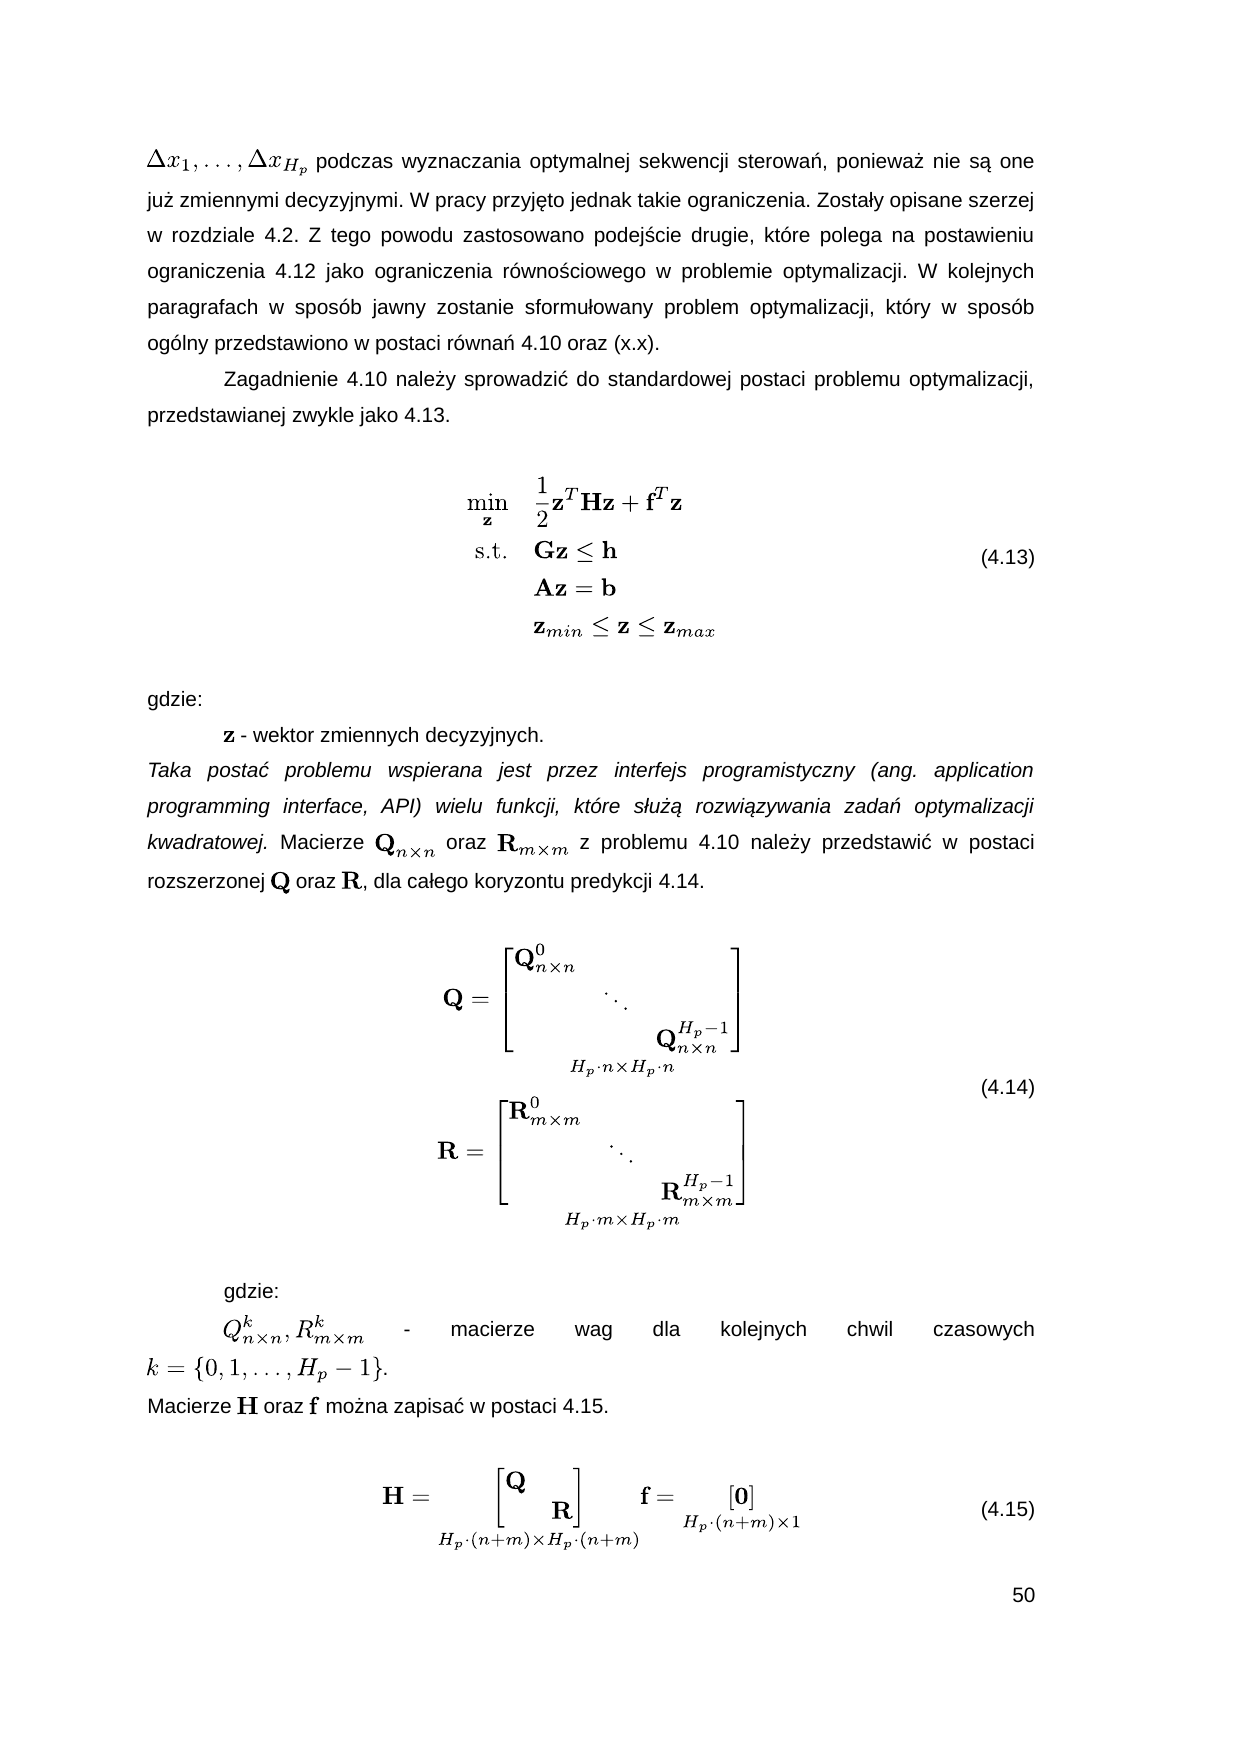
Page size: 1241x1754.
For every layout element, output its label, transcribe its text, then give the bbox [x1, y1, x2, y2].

text (4.15) [580, 1468, 1035, 1550]
text - wektor zmiennych decyzyjnych. [147, 722, 1035, 746]
text [147, 1468, 497, 1550]
text (4.14) [542, 943, 1035, 1229]
text Macierze oraz można zapisać w postaci 4.15. [147, 1394, 1035, 1418]
text podczas wyznaczania optymalnej sekwencji sterowań, ponieważ nie są one już zmiennymi decyzyjnymi. W pracy przyjęto jednak takie ograniczenia. Zostały opisane szerzej w rozdziale 4.2. Z tego powodu zastosowano podejście drugie, które polega na postawieniu ograniczenia 4.12 jako ograniczenia równościowego w problemie optymalizacji. W kolejnych paragrafach w sposób jawny zostanie sformułowany problem optymalizacji, który w sposób ogólny przedstawiono w postaci równań 4.10 oraz (x.x). [147, 147, 1035, 355]
text - macierze wag dla kolejnych chwil czasowych . [147, 1315, 1035, 1382]
text gdzie: [147, 1279, 1035, 1303]
text [147, 943, 538, 1229]
text Zagadnienie 4.10 należy sprowadzić do standardowej postaci problemu optymalizacji, przedstawianej zwykle jako 4.13. [147, 367, 1035, 427]
text Taka postać problemu wspierana jest przez interfejs programistyczny (ang. application programming interface, API) wielu funkcji, które służą rozwiązywania zadań optymalizacji kwadratowej. Macierze oraz z problemu 4.10 należy przedstawić w postaci rozszerzonej oraz , dla całego koryzontu predykcji 4.14. [147, 758, 1035, 894]
text (4.13) [544, 476, 1035, 637]
text gdzie: [147, 686, 1035, 710]
text [147, 476, 547, 637]
